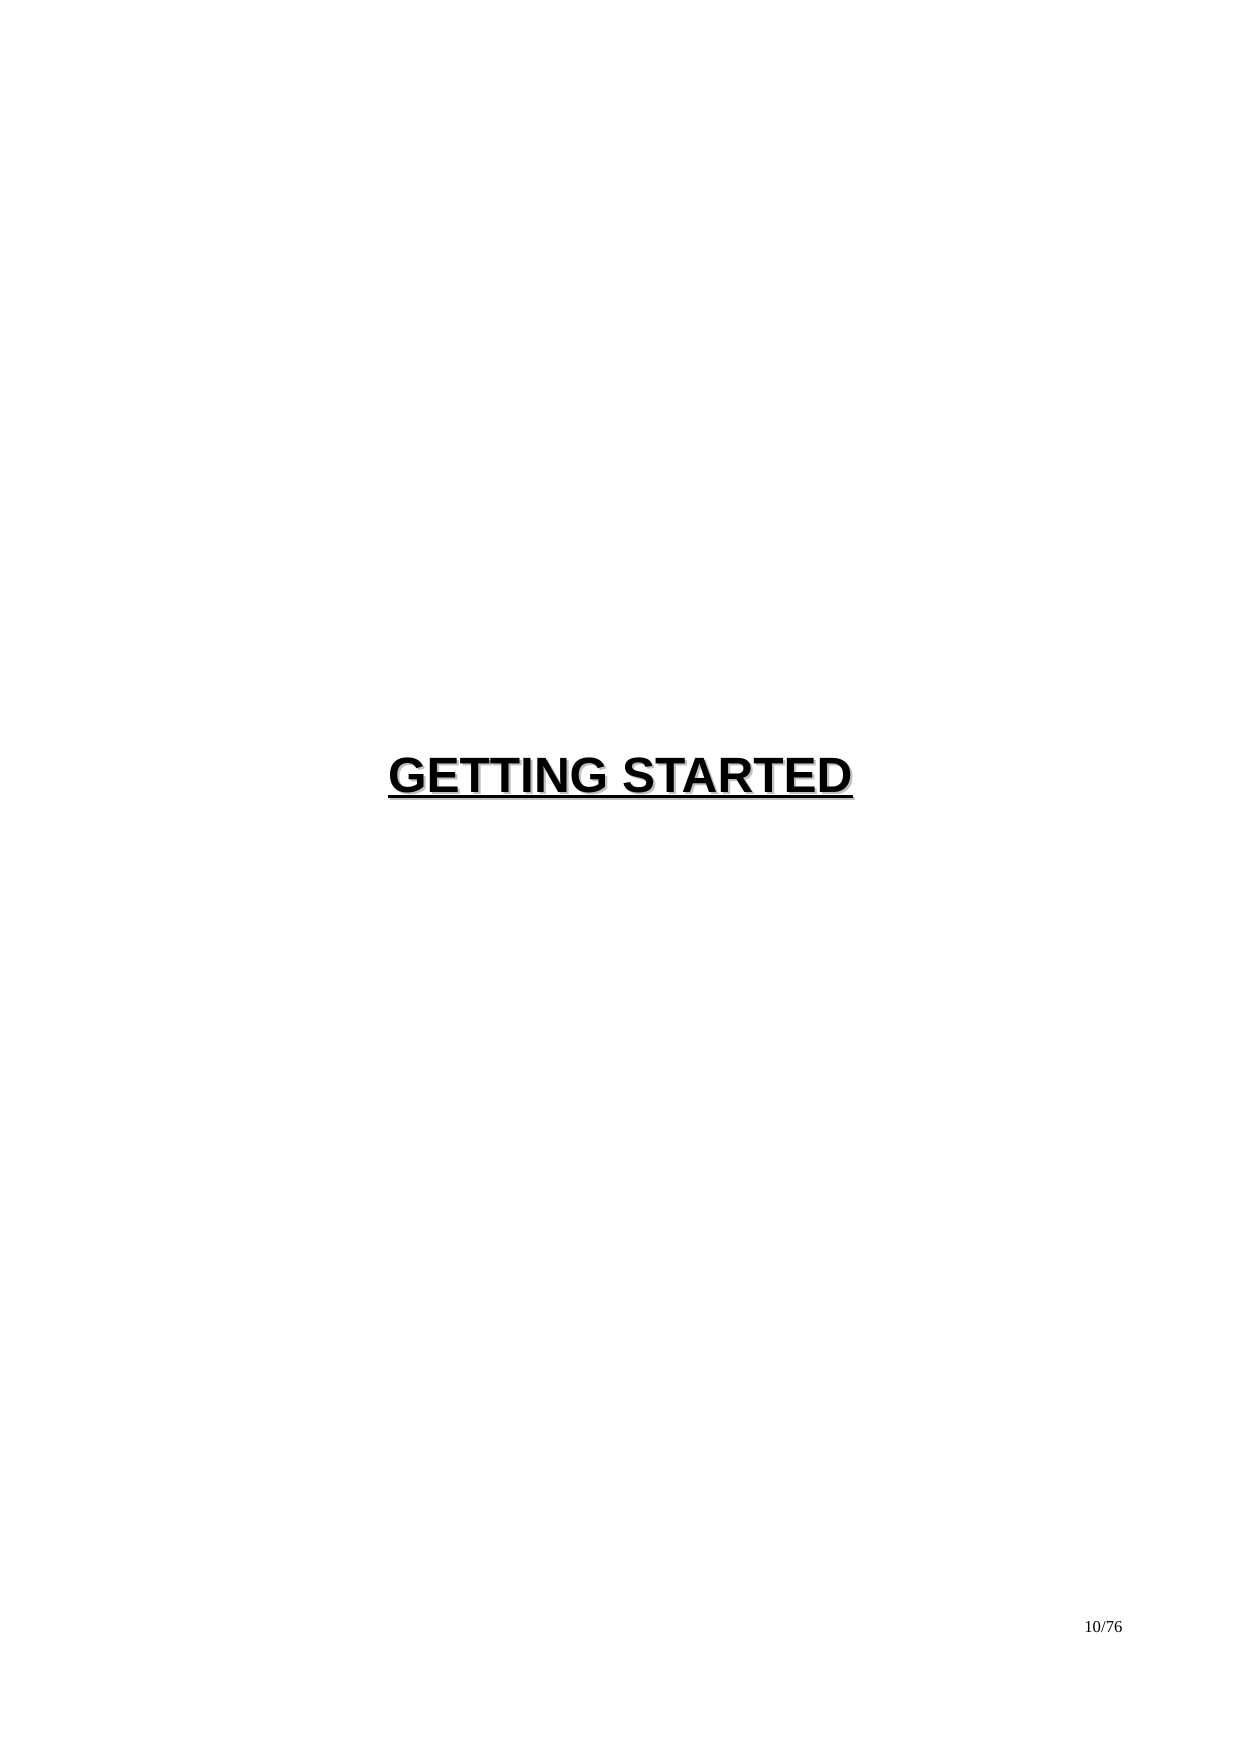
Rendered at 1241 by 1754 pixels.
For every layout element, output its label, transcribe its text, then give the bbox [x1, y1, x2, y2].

subtitle GETTING STARTED [118, 746, 1122, 803]
